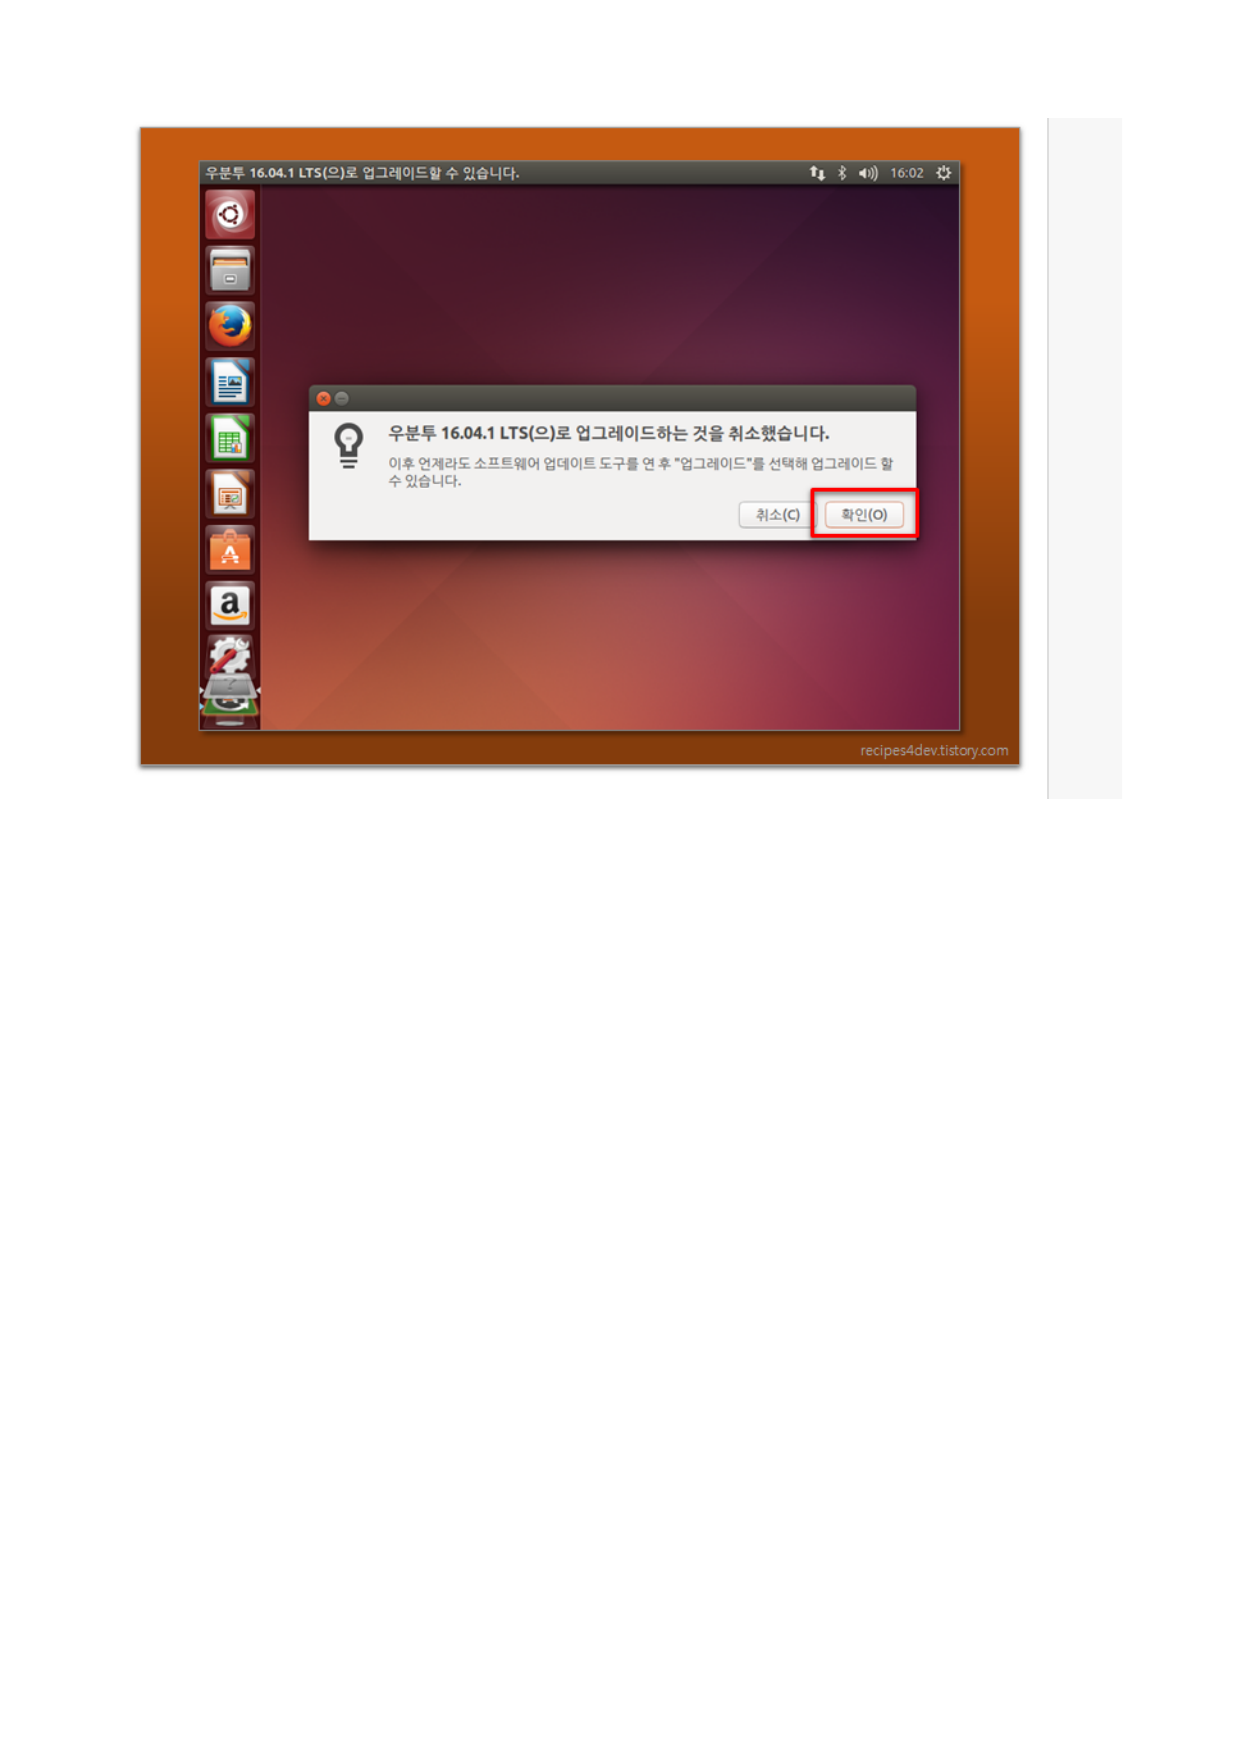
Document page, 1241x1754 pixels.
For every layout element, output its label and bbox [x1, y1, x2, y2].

picture [118, 118, 1123, 799]
